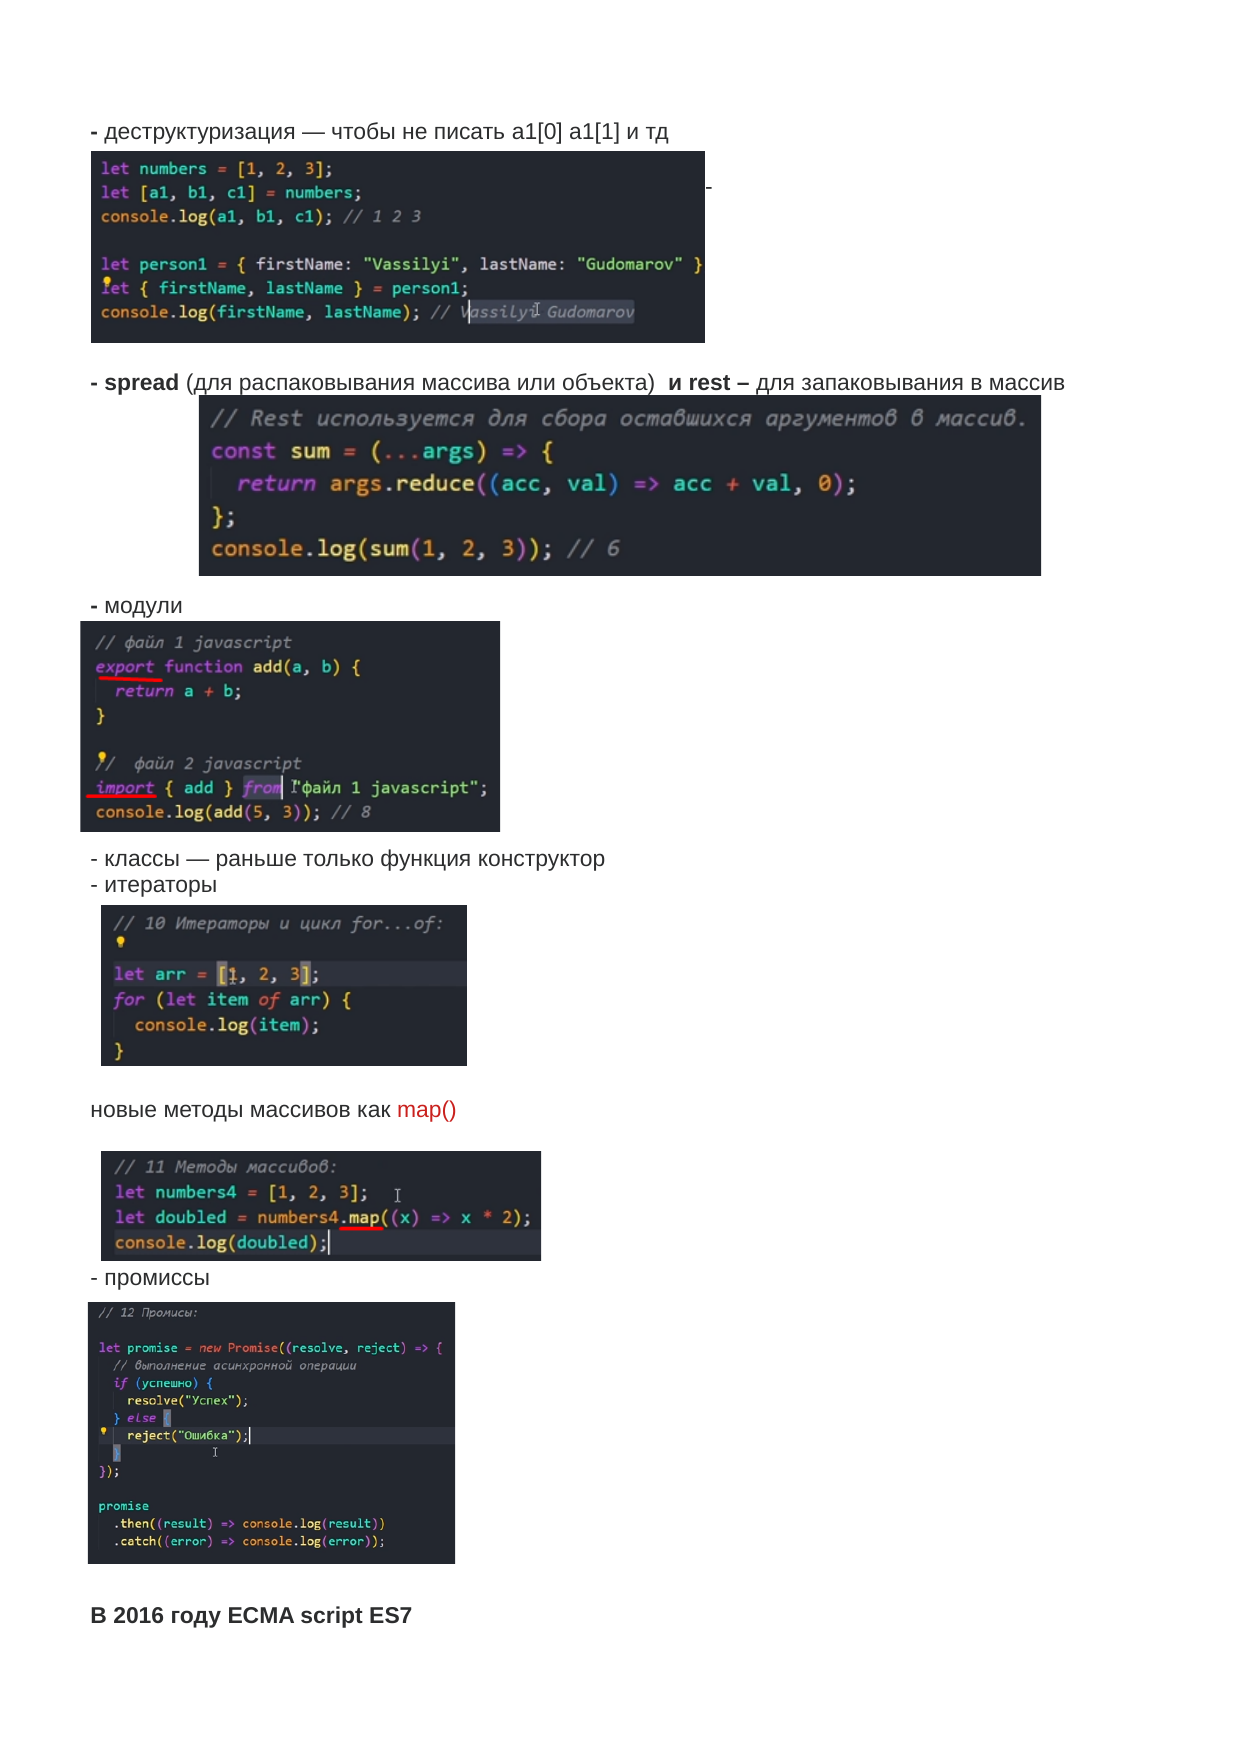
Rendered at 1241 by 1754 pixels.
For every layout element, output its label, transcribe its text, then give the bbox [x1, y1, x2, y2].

text - деструктуризация — чтобы не писать a1[0] a1[1] и тд [90, 118, 1150, 144]
picture [198, 395, 1042, 576]
text В 2016 году ECMA script ES7 [90, 1602, 1150, 1628]
picture [91, 151, 705, 343]
picture [101, 905, 467, 1066]
text - [705, 173, 1150, 199]
text - классы — раньше только функция конструктор [90, 845, 1150, 871]
text новые методы массивов как map() [90, 1096, 1150, 1122]
text - spread (для распаковывания массива или объекта) и rest – для запаковывания в массив [90, 369, 1150, 396]
picture [87, 1302, 455, 1564]
text - модули [90, 592, 1150, 618]
text - промиссы [90, 1264, 1150, 1290]
text - итераторы [90, 871, 1150, 898]
picture [80, 621, 501, 832]
picture [101, 1151, 542, 1261]
